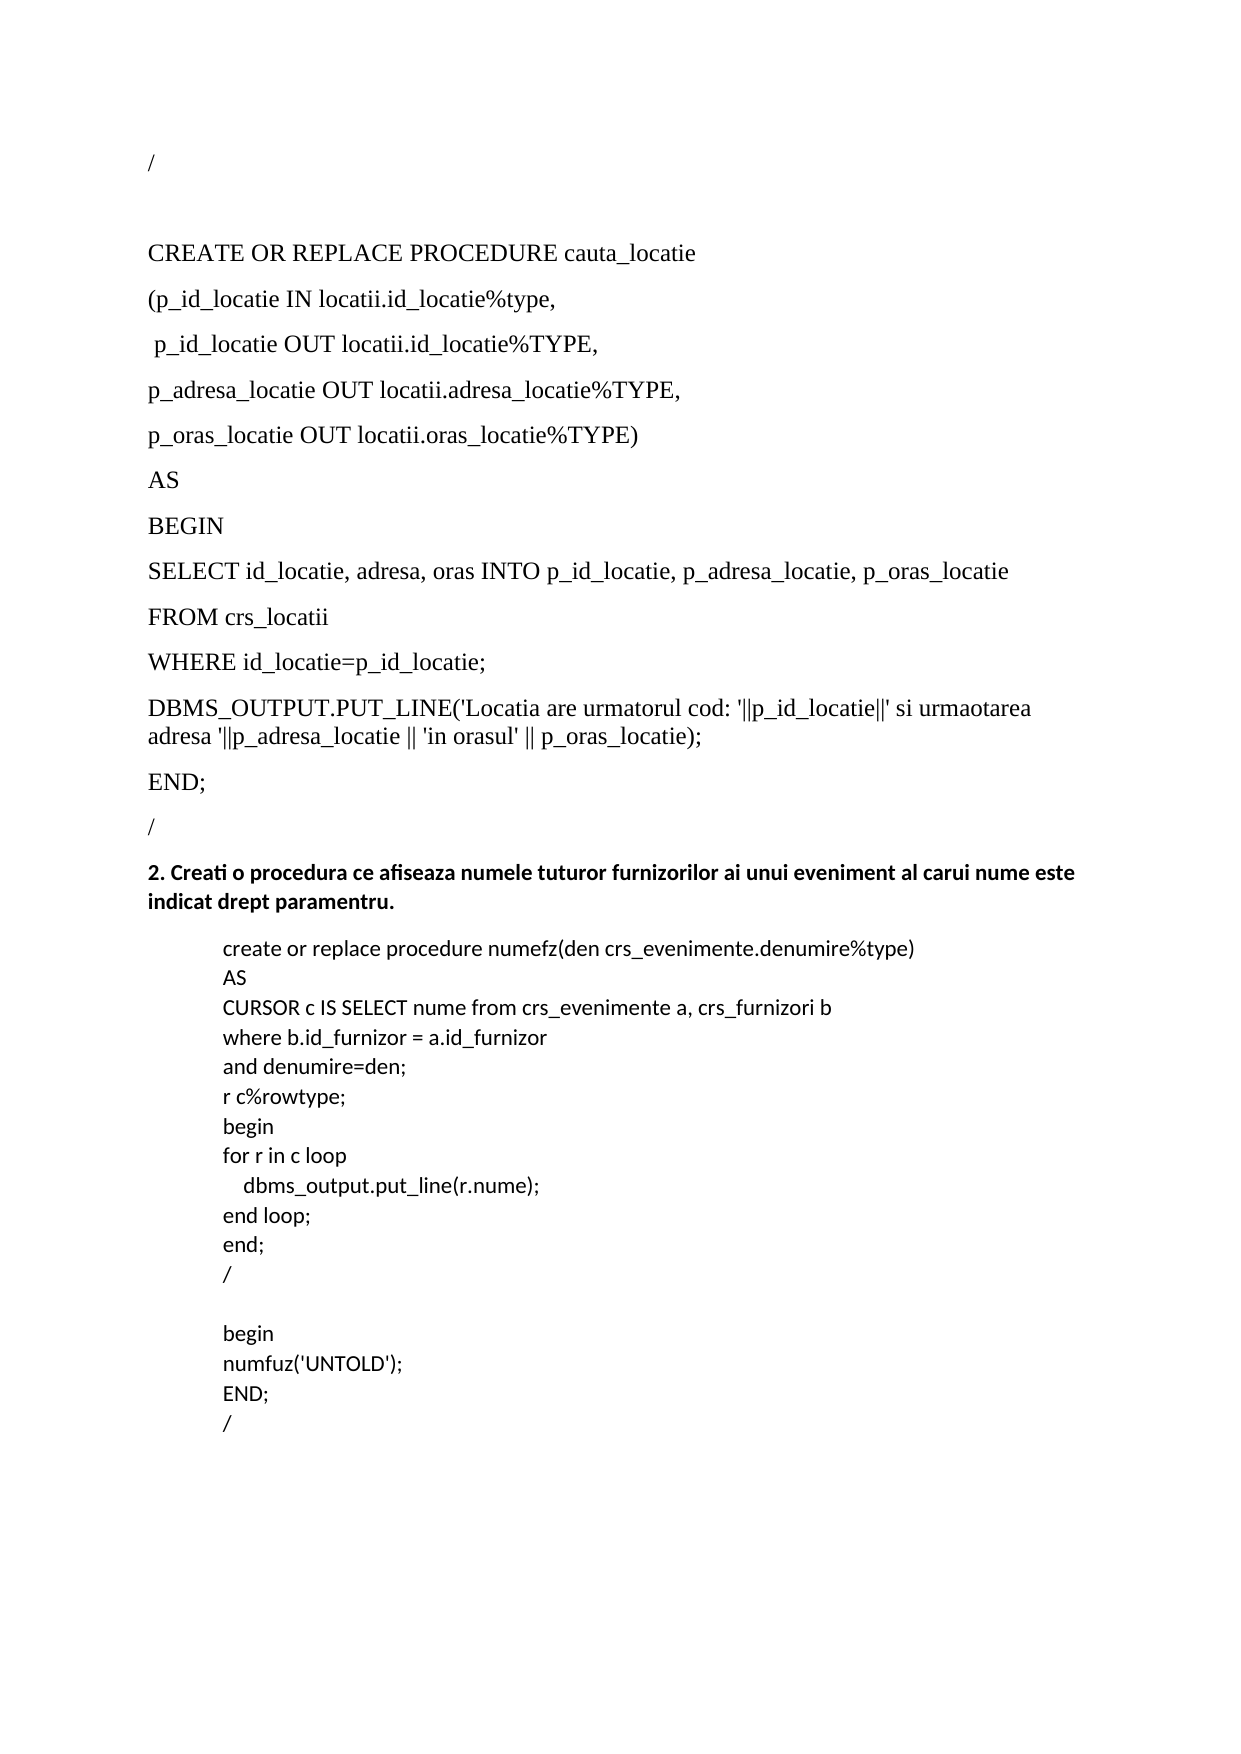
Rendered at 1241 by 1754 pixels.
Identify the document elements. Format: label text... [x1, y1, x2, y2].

text CREATE OR REPLACE PROCEDURE cauta_locatie [148, 238, 1093, 267]
list END; [223, 1379, 1093, 1407]
text FROM crs_locatii [148, 602, 1093, 631]
text p_adresa_locatie OUT locatii.adresa_locatie%TYPE, [148, 375, 1093, 403]
list create or replace procedure numefz(den crs_evenimente.denumire%type) [223, 934, 1093, 962]
text p_oras_locatie OUT locatii.oras_locatie%TYPE) [148, 420, 1093, 449]
list r c%rowtype; [223, 1082, 1093, 1110]
text AS [148, 466, 1093, 494]
list begin [223, 1112, 1093, 1140]
text 2. Creati o procedura ce afiseaza numele tuturor furnizorilor ai unui eveniment al carui nume este indicat drept paramentru. [148, 858, 1093, 915]
list and denumire=den; [223, 1052, 1093, 1080]
list for r in c loop [223, 1141, 1093, 1169]
list CURSOR c IS SELECT nume from crs_evenimente a, crs_furnizori b [223, 993, 1093, 1021]
list begin [223, 1319, 1093, 1348]
text WHERE id_locatie=p_id_locatie; [148, 647, 1093, 676]
list end; [223, 1231, 1093, 1258]
text END; [148, 767, 1093, 796]
text (p_id_locatie IN locatii.id_locatie%type, [148, 284, 1093, 313]
list AS [223, 963, 1093, 991]
list / [223, 1260, 1093, 1288]
text BEGIN [148, 511, 1093, 540]
list numfuz('UNTOLD'); [223, 1349, 1093, 1377]
text / [148, 812, 1093, 841]
list dbms_output.put_line(r.nume); [223, 1171, 1093, 1199]
list end loop; [223, 1201, 1093, 1229]
text / [148, 148, 1093, 176]
text p_id_locatie OUT locatii.id_locatie%TYPE, [148, 329, 1093, 358]
list / [223, 1409, 1093, 1437]
list where b.id_furnizor = a.id_furnizor [223, 1023, 1093, 1051]
text DBMS_OUTPUT.PUT_LINE('Locatia are urmatorul cod: '||p_id_locatie||' si urmaotarea adresa '||p_adresa_locatie || 'in orasul' || p_oras_locatie); [148, 693, 1093, 750]
text SELECT id_locatie, adresa, oras INTO p_id_locatie, p_adresa_locatie, p_oras_locatie [148, 556, 1093, 585]
